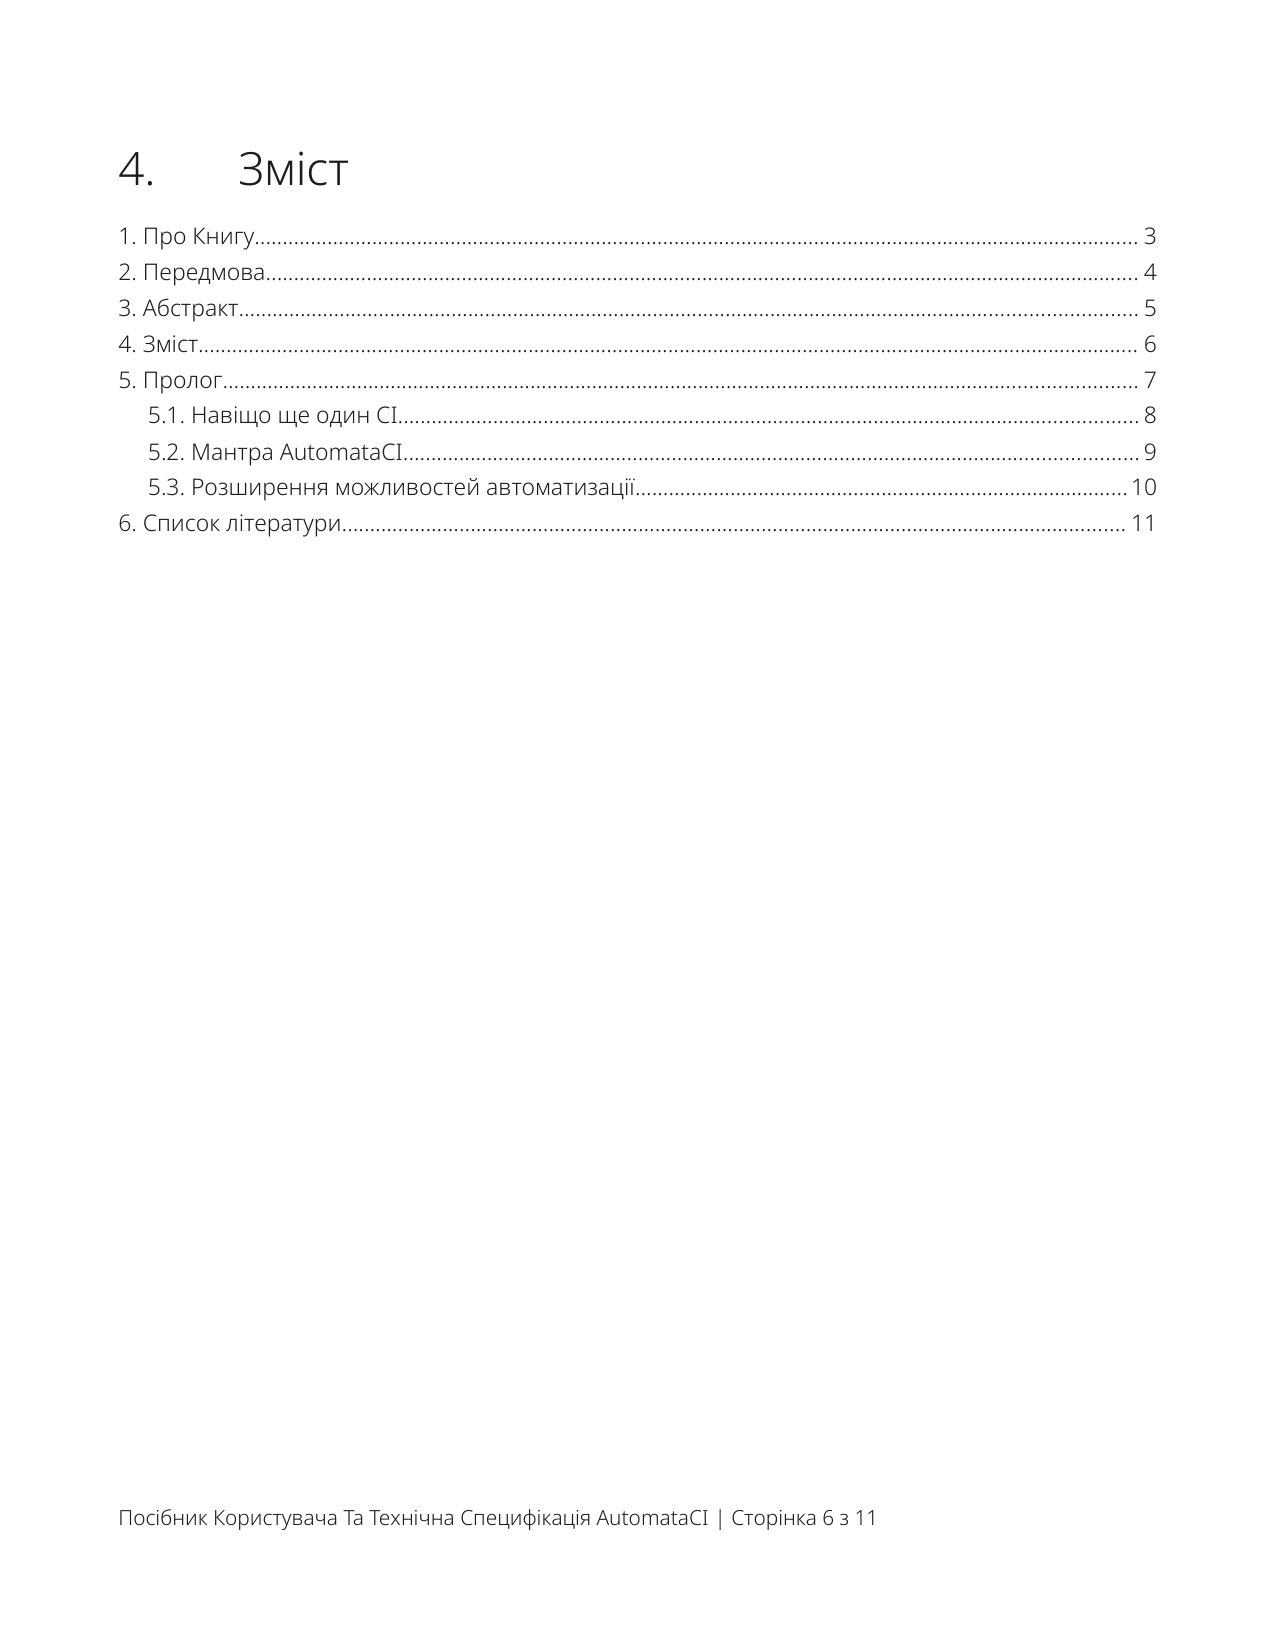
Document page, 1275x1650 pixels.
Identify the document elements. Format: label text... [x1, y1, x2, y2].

text 3. Абстракт 5 [118, 292, 1157, 323]
text 5.1. Навіщо ще один CI 8 [148, 399, 1157, 431]
text 5.3. Розширення можливостей автоматизації 10 [148, 471, 1157, 503]
subtitle Зміст [118, 136, 1157, 198]
text 4. Зміст 6 [118, 328, 1157, 359]
text 1. Про Книгу 3 [118, 220, 1157, 251]
text 5. Пролог 7 [118, 363, 1157, 395]
text 6. Список літератури 11 [118, 507, 1157, 538]
text 2. Передмова 4 [118, 256, 1157, 287]
text 5.2. Мантра AutomataCI 9 [148, 435, 1157, 467]
